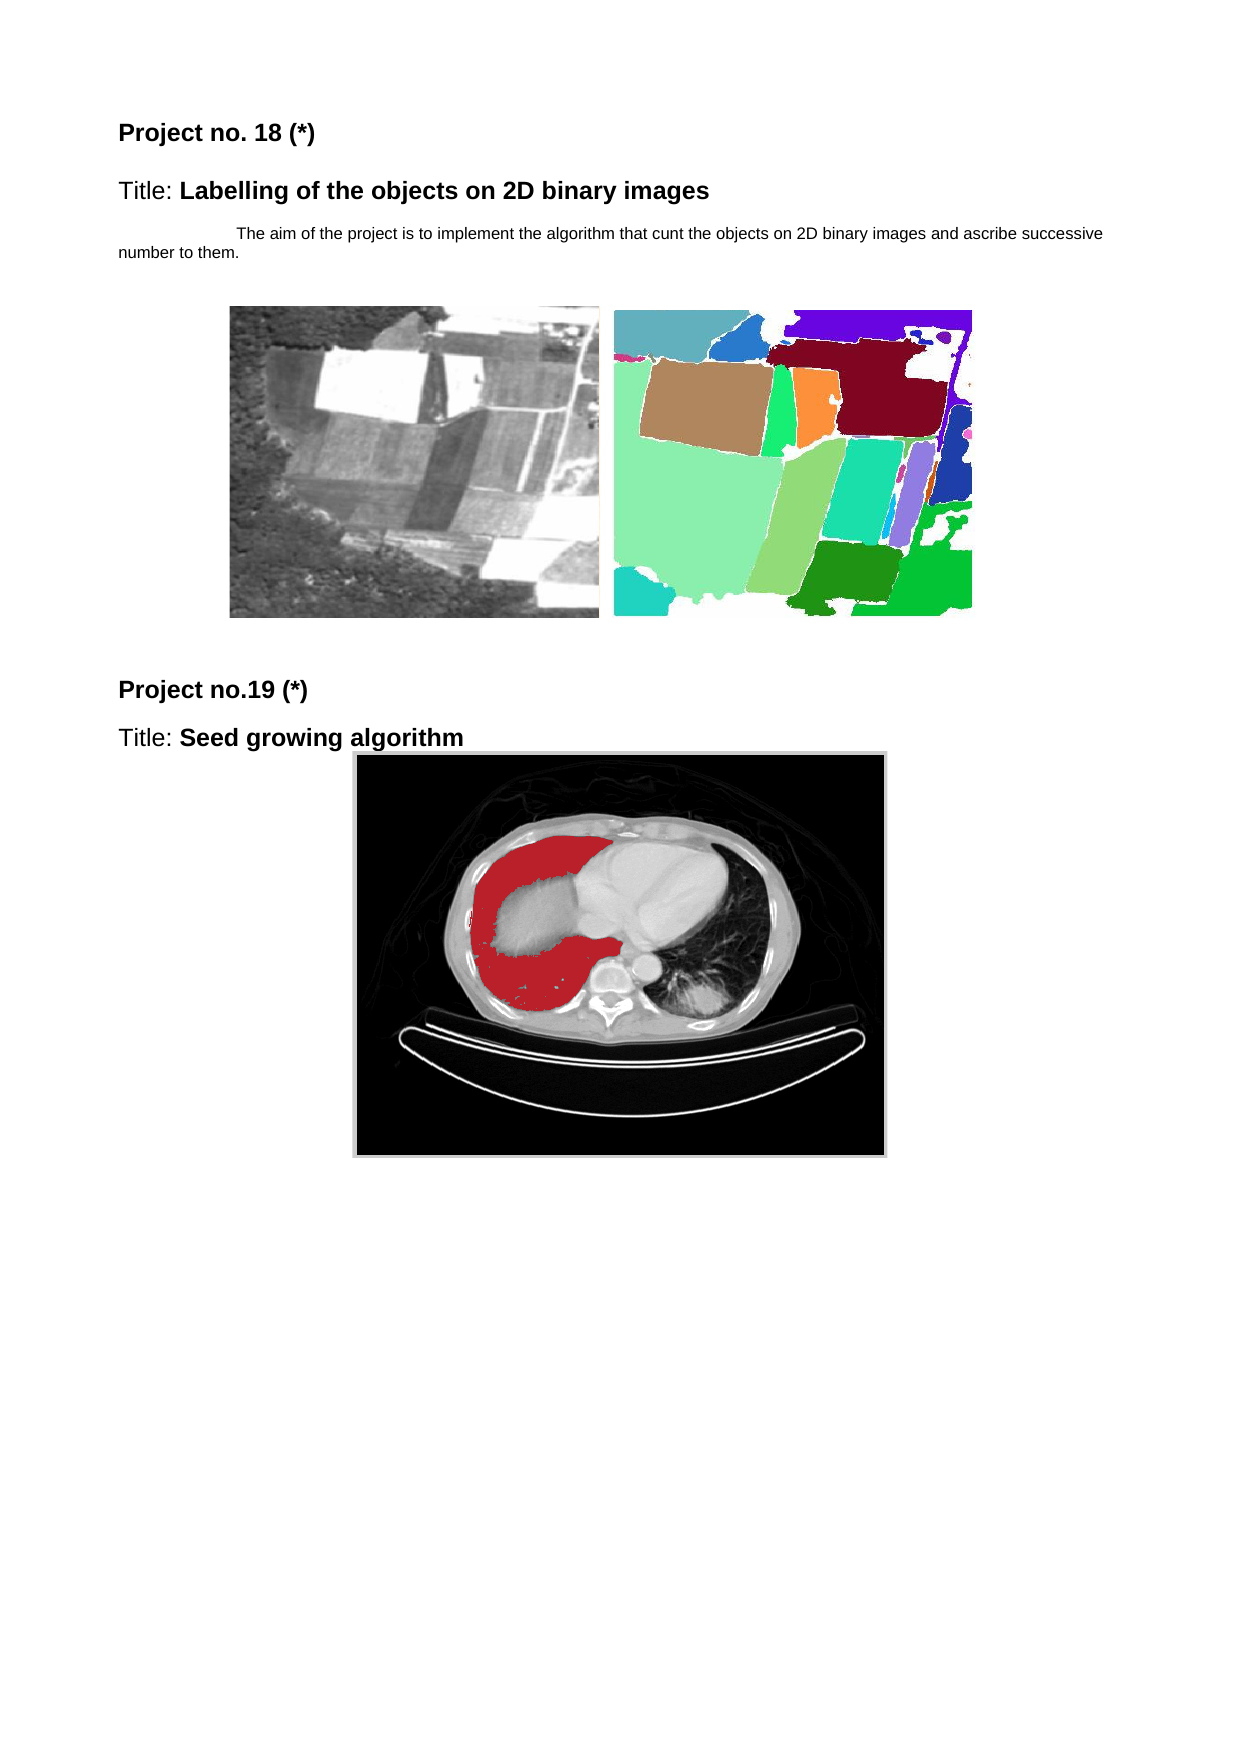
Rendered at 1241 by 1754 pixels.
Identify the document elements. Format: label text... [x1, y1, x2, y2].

picture [352, 751, 888, 1158]
text Project no. 18 (*) [118, 118, 1122, 147]
text The aim of the project is to implement the algorithm that cunt the objects on 2D binary images and ascribe successive number to them. [118, 223, 1122, 262]
text Title: Labelling of the objects on 2D binary images [118, 176, 1122, 204]
text Project no.19 (*) [118, 675, 1122, 703]
text Title: Seed growing algorithm [118, 723, 1122, 751]
